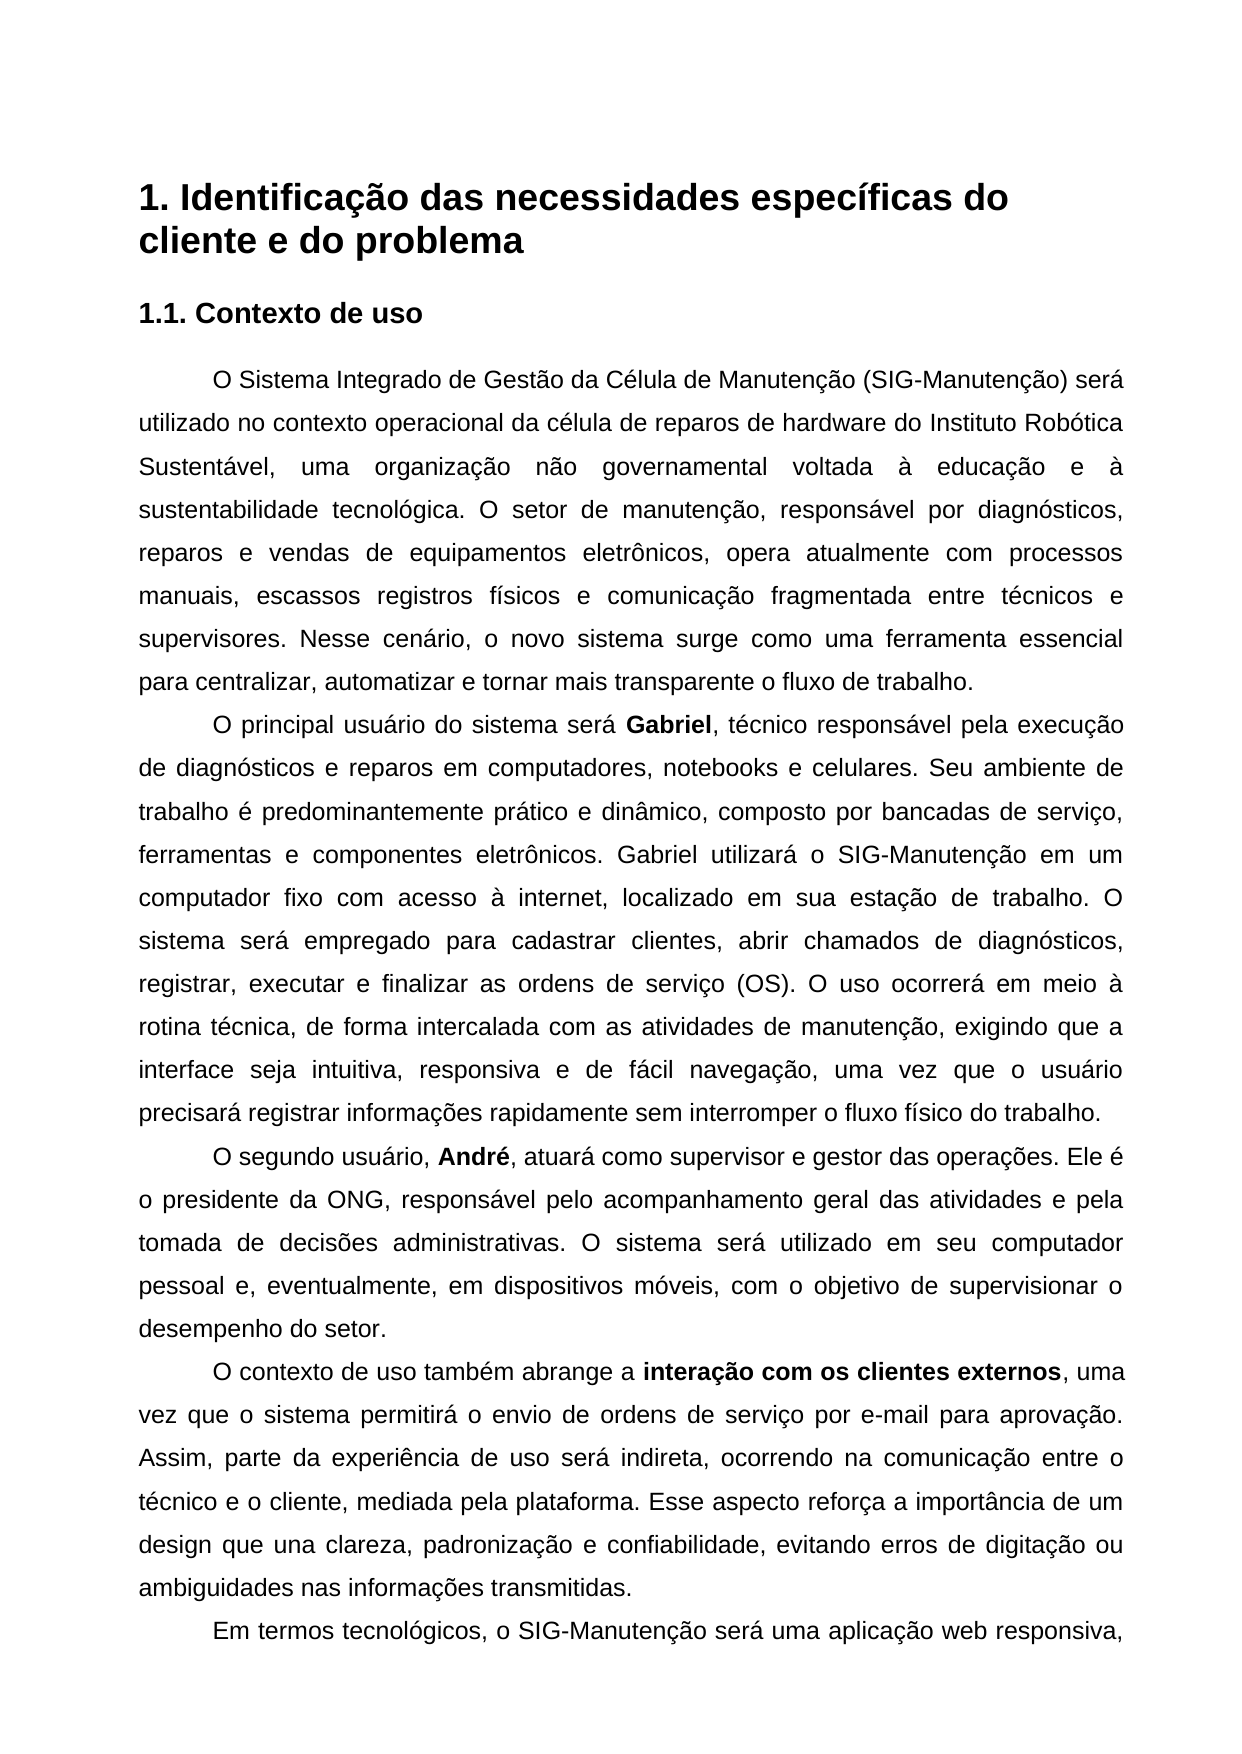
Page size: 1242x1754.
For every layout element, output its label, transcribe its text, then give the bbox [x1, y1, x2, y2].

subtitle 1.1. Contexto de uso [138, 296, 1125, 330]
text O Sistema Integrado de Gestão da Célula de Manutenção (SIG-Manutenção) será utilizado no contexto operacional da célula de reparos de hardware do Instituto Robótica Sustentável, uma organização não governamental voltada à educação e à sustentabilidade tecnológica. O setor de manutenção, responsável por diagnósticos, reparos e vendas de equipamentos eletrônicos, opera atualmente com processos manuais, escassos registros físicos e comunicação fragmentada entre técnicos e supervisores. Nesse cenário, o novo sistema surge como uma ferramenta essencial para centralizar, automatizar e tornar mais transparente o fluxo de trabalho. [138, 365, 1125, 696]
text Em termos tecnológicos, o SIG-Manutenção será uma aplicação web responsiva, [138, 1616, 1125, 1645]
text O segundo usuário, André, atuará como supervisor e gestor das operações. Ele é o presidente da ONG, responsável pelo acompanhamento geral das atividades e pela tomada de decisões administrativas. O sistema será utilizado em seu computador pessoal e, eventualmente, em dispositivos móveis, com o objetivo de supervisionar o desempenho do setor. [138, 1142, 1125, 1343]
subtitle 1. Identificação das necessidades específicas do cliente e do problema [138, 175, 1125, 261]
text O principal usuário do sistema será Gabriel, técnico responsável pela execução de diagnósticos e reparos em computadores, notebooks e celulares. Seu ambiente de trabalho é predominantemente prático e dinâmico, composto por bancadas de serviço, ferramentas e componentes eletrônicos. Gabriel utilizará o SIG-Manutenção em um computador fixo com acesso à internet, localizado em sua estação de trabalho. O sistema será empregado para cadastrar clientes, abrir chamados de diagnósticos, registrar, executar e finalizar as ordens de serviço (OS). O uso ocorrerá em meio à rotina técnica, de forma intercalada com as atividades de manutenção, exigindo que a interface seja intuitiva, responsiva e de fácil navegação, uma vez que o usuário precisará registrar informações rapidamente sem interromper o fluxo físico do trabalho. [138, 710, 1125, 1127]
text O contexto de uso também abrange a interação com os clientes externos, uma vez que o sistema permitirá o envio de ordens de serviço por e-mail para aprovação. Assim, parte da experiência de uso será indireta, ocorrendo na comunicação entre o técnico e o cliente, mediada pela plataforma. Esse aspecto reforça a importância de um design que una clareza, padronização e confiabilidade, evitando erros de digitação ou ambiguidades nas informações transmitidas. [138, 1357, 1125, 1602]
